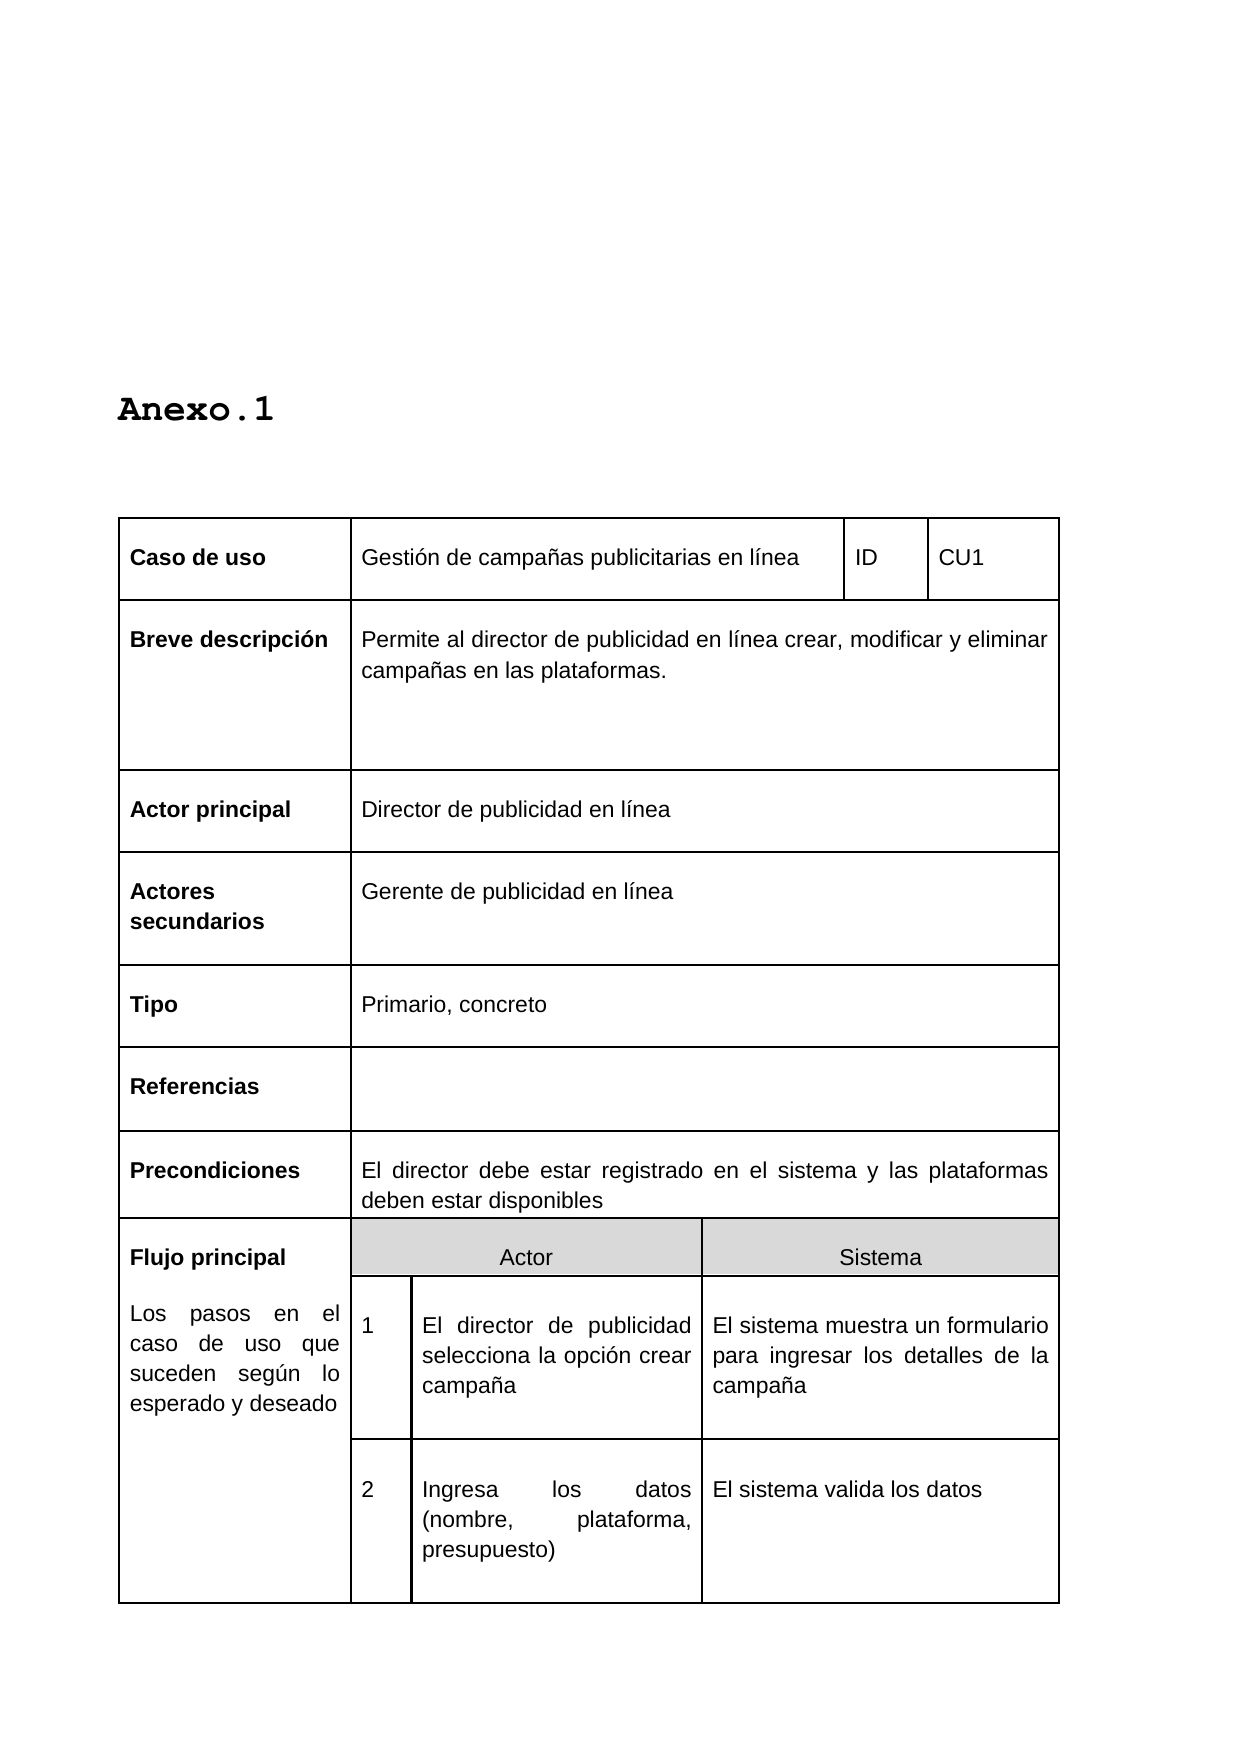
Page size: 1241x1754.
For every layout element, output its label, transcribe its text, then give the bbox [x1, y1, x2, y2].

text Anexo.1 [118, 389, 1122, 432]
table_cell Actores secundarios [120, 853, 350, 963]
table_cell Director de publicidad en línea [352, 771, 1058, 851]
table_header Caso de uso [120, 519, 350, 599]
table_cell Sistema [703, 1219, 1058, 1274]
table_cell El sistema muestra un formulario para ingresar los detalles de la campaña [703, 1277, 1058, 1438]
table_cell 2 [352, 1440, 410, 1602]
table_cell Precondiciones [120, 1132, 350, 1217]
table_cell Flujo principal Los pasos en el caso de uso que suceden según lo esperado y deseado [120, 1219, 350, 1602]
table_cell El director debe estar registrado en el sistema y las plataformas deben estar disponibles [352, 1132, 1058, 1217]
table_cell Actor principal [120, 771, 350, 851]
table_cell 1 [352, 1277, 410, 1438]
table_cell Primario, concreto [352, 966, 1058, 1046]
table_cell Permite al director de publicidad en línea crear, modificar y eliminar campañas en las plataformas. [352, 601, 1058, 769]
table_header ID [845, 519, 927, 599]
table_cell El sistema valida los datos [703, 1440, 1058, 1602]
table_cell El director de publicidad selecciona la opción crear campaña [413, 1277, 701, 1438]
table_cell Tipo [120, 966, 350, 1046]
table_cell Actor [352, 1219, 701, 1274]
table_header Gestión de campañas publicitarias en línea [352, 519, 843, 599]
table_header CU1 [929, 519, 1058, 599]
table_cell Gerente de publicidad en línea [352, 853, 1058, 963]
table_cell [352, 1048, 1058, 1130]
table_cell Ingresa los datos (nombre, plataforma, presupuesto) [413, 1440, 701, 1602]
table_cell Referencias [120, 1048, 350, 1130]
table_cell Breve descripción [120, 601, 350, 769]
